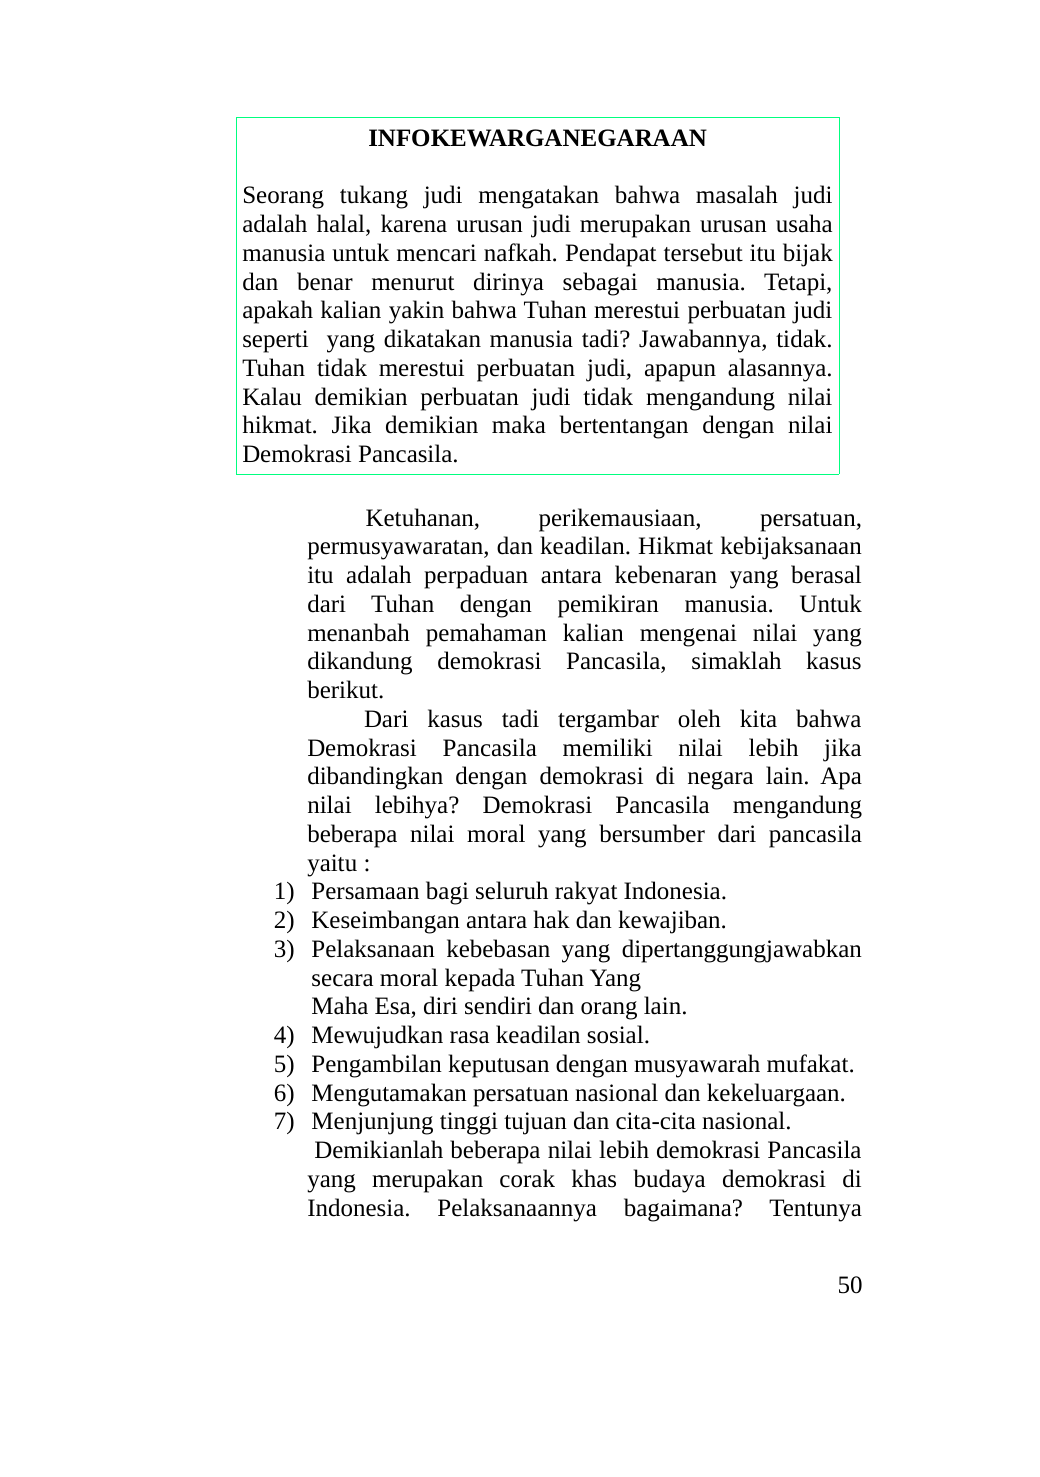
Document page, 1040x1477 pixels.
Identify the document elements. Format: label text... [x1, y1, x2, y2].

list Pelaksanaan kebebasan yang dipertanggungjawabkan secara moral kepada Tuhan Yang [274, 934, 862, 991]
list Mewujudkan rasa keadilan sosial. [274, 1020, 862, 1049]
text Dari kasus tadi tergambar oleh kita bahwa Demokrasi Pancasila memiliki nilai lebih jika dibandingkan dengan demokrasi di negara lain. Apa nilai lebihya? Demokrasi Pancasila mengandung beberapa nilai moral yang bersumber dari pancasila yaitu : [307, 704, 862, 876]
list Maha Esa, diri sendiri dan orang lain. [274, 991, 862, 1020]
table_header INFOKEWARGANEGARAAN Seorang tukang judi mengatakan bahwa masalah judi adalah halal, karena urusan judi merupakan urusan usaha manusia untuk mencari nafkah. Pendapat tersebut itu bijak dan benar menurut dirinya sebagai manusia. Tetapi, apakah kalian yakin bahwa Tuhan merestui perbuatan judi seperti yang dikatakan manusia tadi? Jawabannya, tidak. Tuhan tidak merestui perbuatan judi, apapun alasannya. Kalau demikian perbuatan judi tidak mengandung nilai hikmat. Jika demikian maka bertentangan dengan nilai Demokrasi Pancasila. [237, 118, 839, 474]
list Persamaan bagi seluruh rakyat Indonesia. [274, 876, 862, 905]
list Keseimbangan antara hak dan kewajiban. [274, 905, 862, 934]
list Pengambilan keputusan dengan musyawarah mufakat. [274, 1049, 862, 1078]
text Demikianlah beberapa nilai lebih demokrasi Pancasila yang merupakan corak khas budaya demokrasi di Indonesia. Pelaksanaannya bagaimana? Tentunya [307, 1135, 862, 1221]
list Menjunjung tinggi tujuan dan cita-cita nasional. [274, 1106, 862, 1135]
list Mengutamakan persatuan nasional dan kekeluargaan. [274, 1078, 862, 1106]
text Ketuhanan, perikemausiaan, persatuan, permusyawaratan, dan keadilan. Hikmat kebijaksanaan itu adalah perpaduan antara kebenaran yang berasal dari Tuhan dengan pemikiran manusia. Untuk menanbah pemahaman kalian mengenai nilai yang dikandung demokrasi Pancasila, simaklah kasus berikut. [307, 503, 862, 704]
